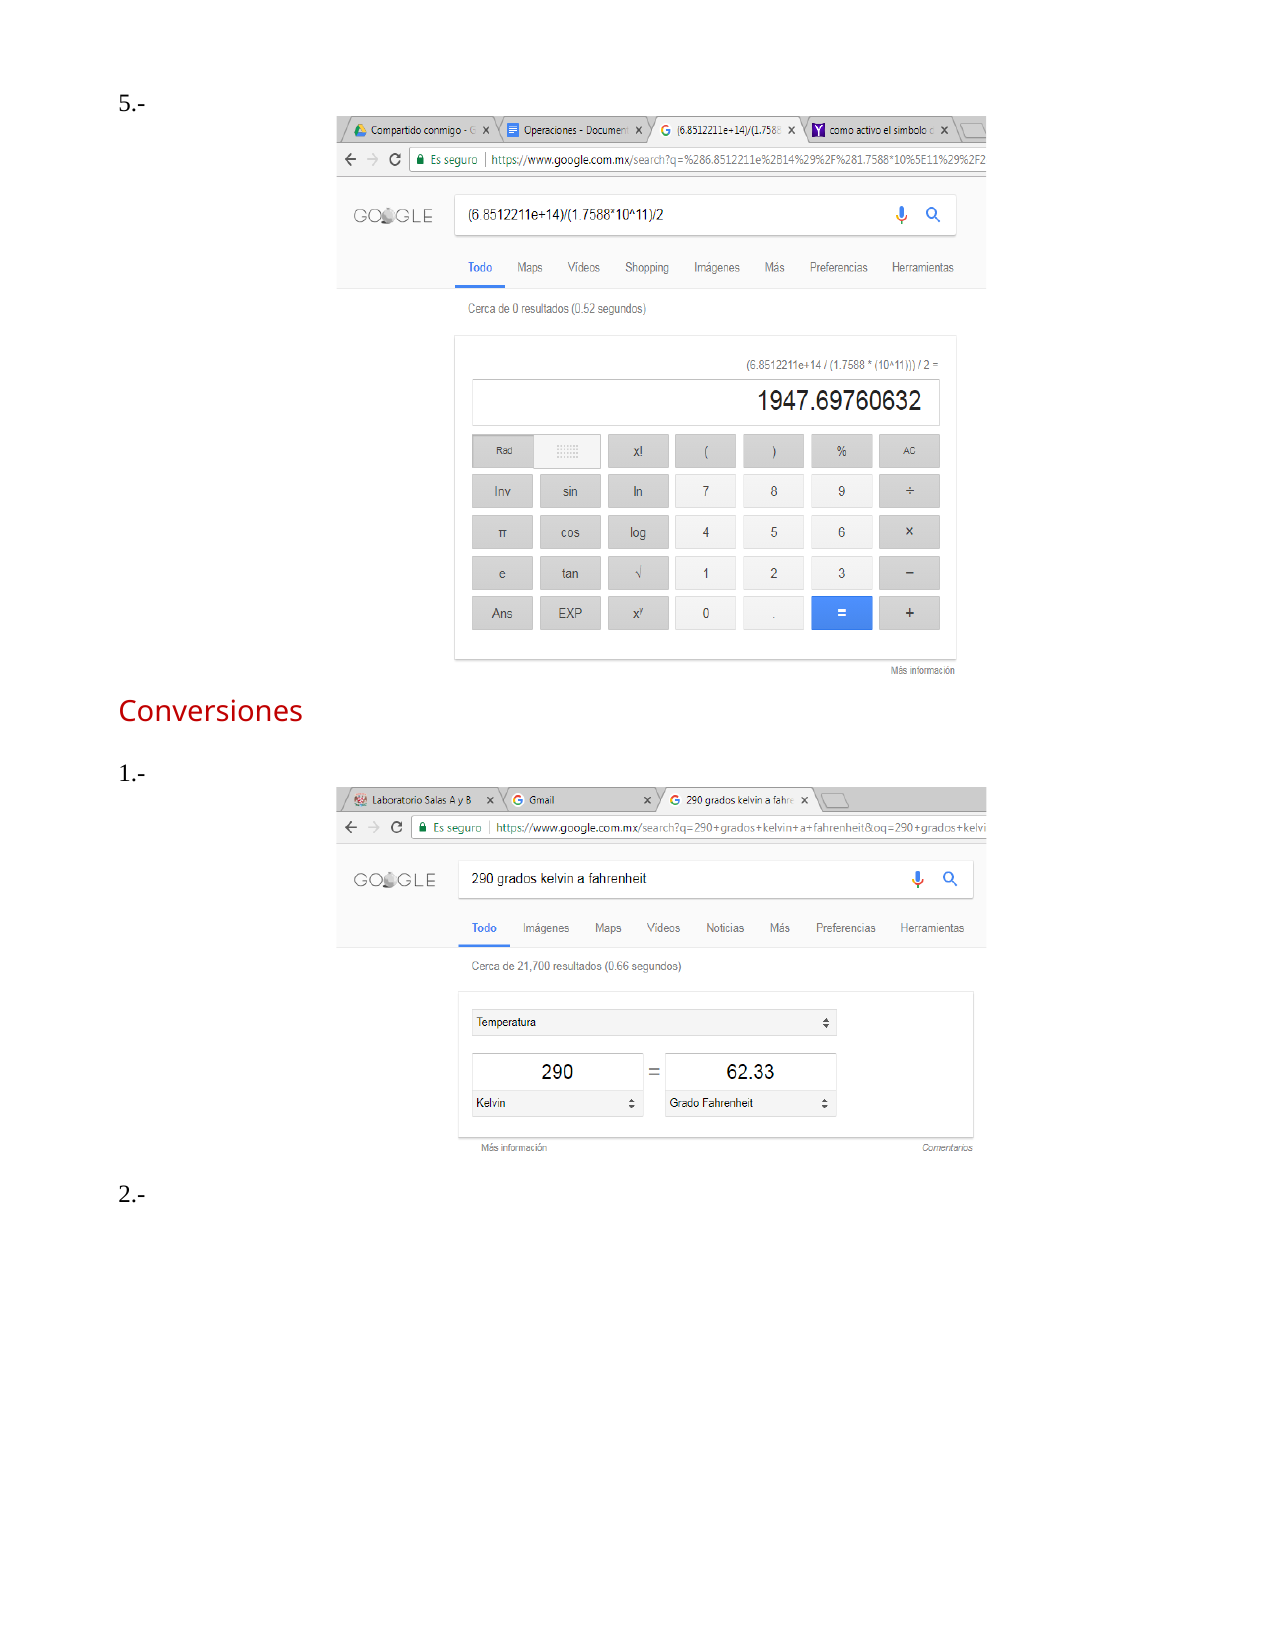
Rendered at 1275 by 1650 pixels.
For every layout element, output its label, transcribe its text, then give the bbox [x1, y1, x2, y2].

text 1.- [118, 758, 1205, 787]
text 2.- [118, 1179, 1205, 1208]
text 5.- [118, 88, 1205, 117]
text Conversiones [118, 690, 1205, 730]
